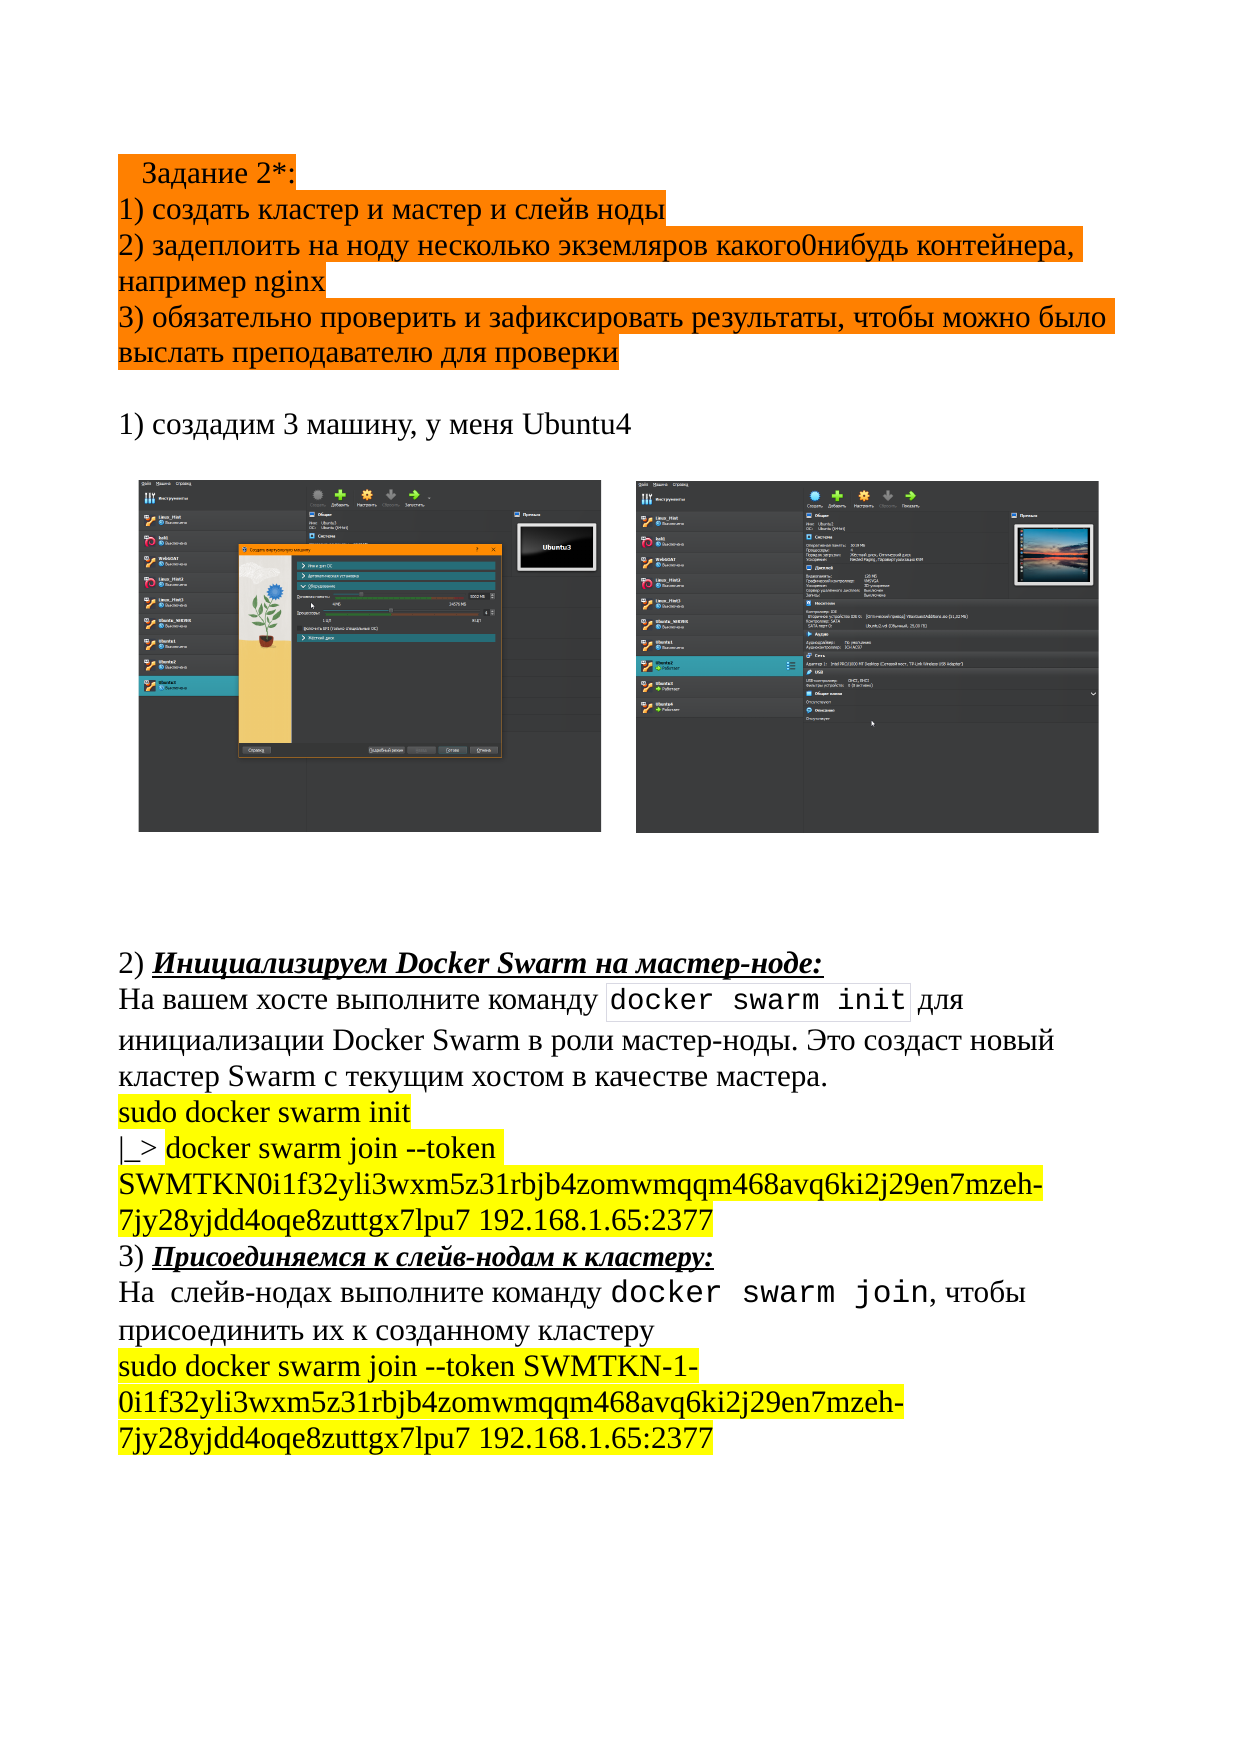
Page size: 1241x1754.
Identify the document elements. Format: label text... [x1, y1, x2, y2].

text 1) создадим 3 машину, у меня Ubuntu4 [118, 406, 1122, 442]
text Задание 2*: 1) создать кластер и мастер и слейв ноды 2) задеплоить на ноду несколько экземляров какого0нибудь контейнера, например nginx 3) обязательно проверить и зафиксировать результаты, чтобы можно было выслать преподавателю для проверки [118, 154, 1122, 370]
text На вашем хосте выполните команду docker swarm init для инициализации Docker Swarm в роли мастер-ноды. Это создаст новый кластер Swarm с текущим хостом в качестве мастера. [118, 981, 1122, 1093]
picture [138, 480, 602, 832]
text На слейв-нодах выполните команду docker swarm join, чтобы присоединить их к созданному кластеру [118, 1273, 1122, 1348]
text 3) Присоединяемся к слейв-нодам к кластеру: [118, 1237, 1122, 1273]
text 2) Инициализируем Docker Swarm на мастер-ноде: [118, 945, 1122, 981]
picture [636, 481, 1099, 833]
text |_> docker swarm join --token SWMTKN0i1f32yli3wxm5z31rbjb4zomwmqqm468avq6ki2j29en7mzeh-7jy28yjdd4oqe8zuttgx7lpu7 192.168.1.65:2377 [118, 1129, 1122, 1237]
text sudo docker swarm init [118, 1093, 1122, 1129]
text sudo docker swarm join --token SWMTKN-1-0i1f32yli3wxm5z31rbjb4zomwmqqm468avq6ki2j29en7mzeh-7jy28yjdd4oqe8zuttgx7lpu7 192.168.1.65:2377 [118, 1348, 1122, 1455]
